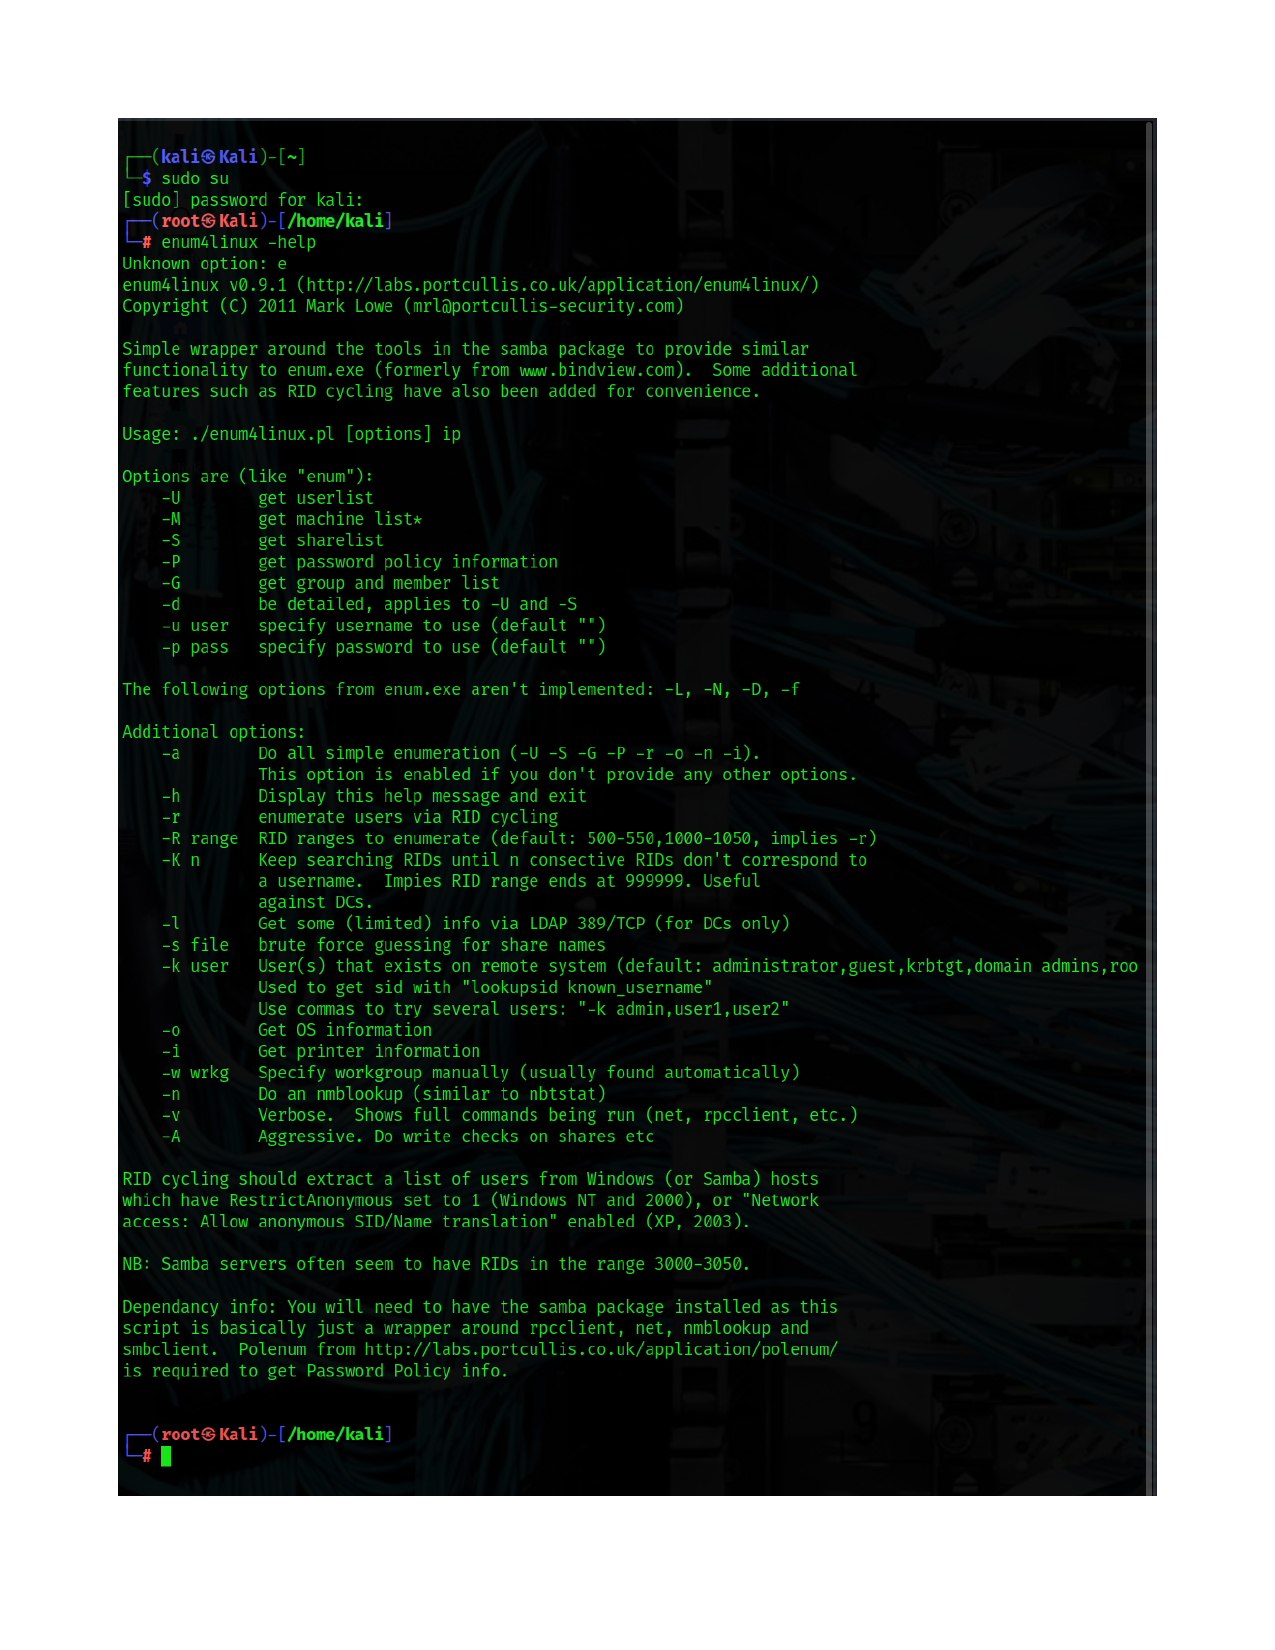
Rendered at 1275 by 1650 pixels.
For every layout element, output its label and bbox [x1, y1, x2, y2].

picture [118, 118, 1157, 1496]
